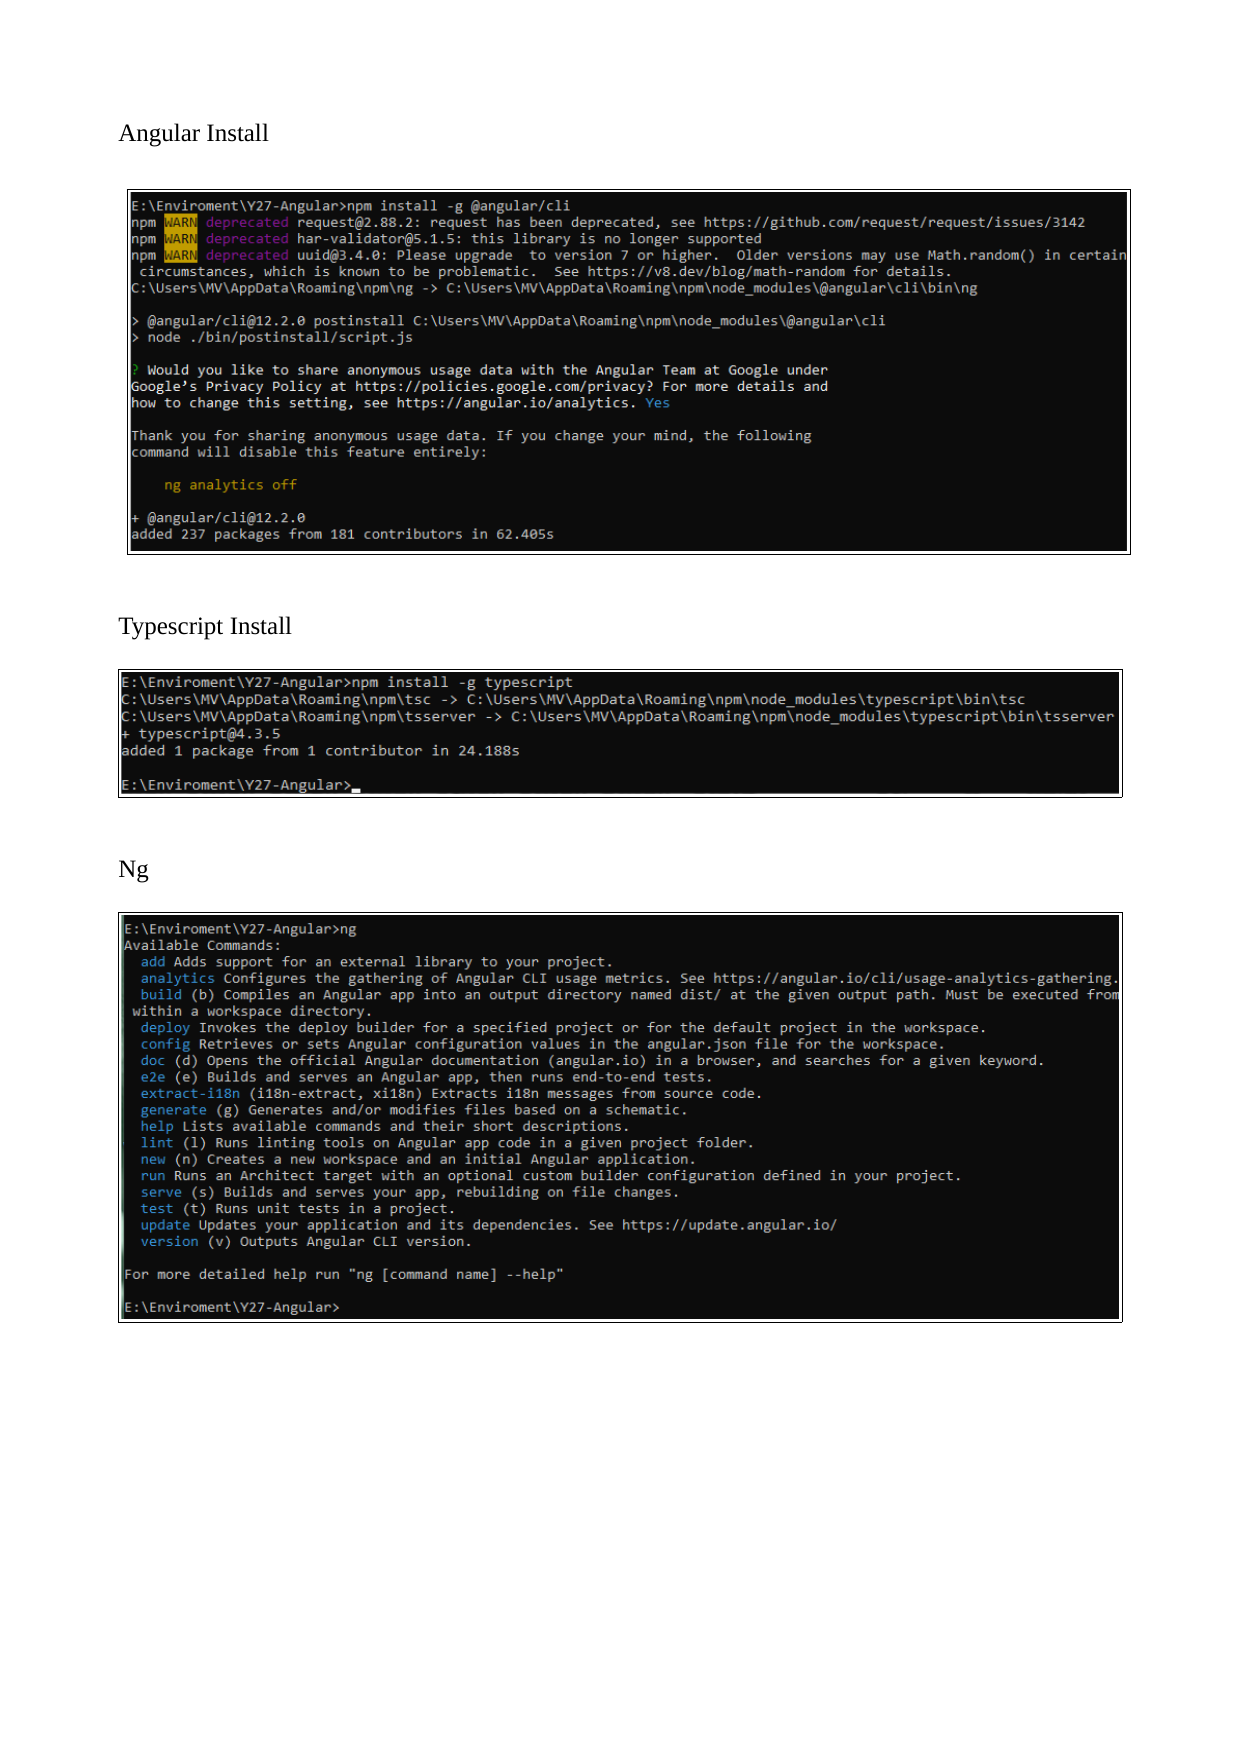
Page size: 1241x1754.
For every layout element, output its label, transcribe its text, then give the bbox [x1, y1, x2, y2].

text Ng [118, 854, 1122, 883]
picture [129, 192, 1128, 551]
picture [121, 672, 1119, 794]
text Typescript Install [118, 611, 1122, 640]
text Angular Install [118, 118, 1122, 147]
text [128, 190, 1130, 554]
picture [121, 915, 1119, 1319]
